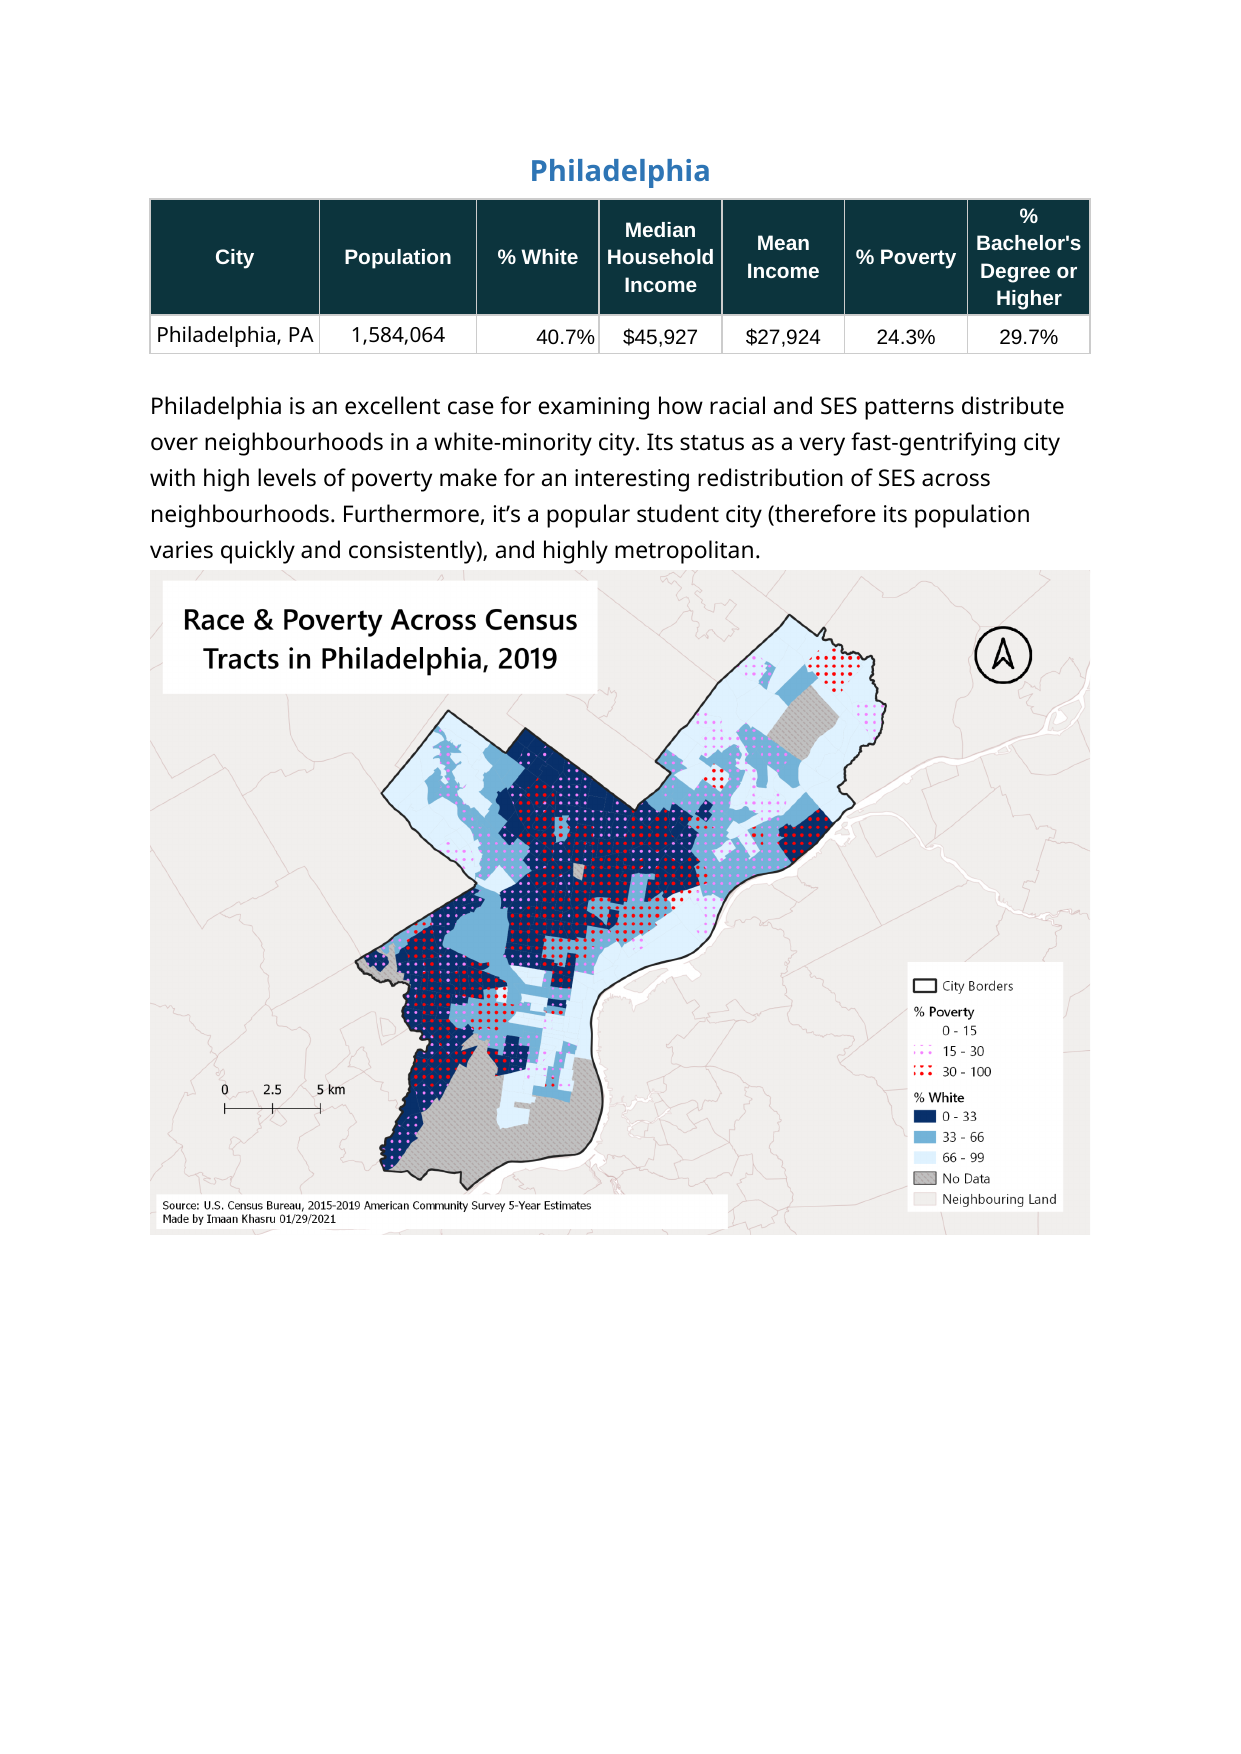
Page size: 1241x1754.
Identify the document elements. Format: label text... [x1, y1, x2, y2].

picture [150, 570, 1091, 1235]
table_cell 29.7% [968, 316, 1089, 353]
table_cell $45,927 [600, 316, 721, 353]
table_cell Philadelphia, PA [151, 316, 319, 353]
table_header % Poverty [845, 200, 967, 314]
table_header % White [477, 200, 598, 314]
table_cell 40.7% [477, 316, 598, 353]
table_header Population [320, 200, 476, 314]
table_header City [151, 200, 319, 314]
table_header % Bachelor's Degree or Higher [968, 200, 1089, 314]
table_cell $27,924 [723, 316, 844, 353]
table_header Median Household Income [600, 200, 721, 314]
table_header Mean Income [723, 200, 844, 314]
text Philadelphia is an excellent case for examining how racial and SES patterns distribute over neighbourhoods in a white-minority city. Its status as a very fast-gentrifying city with high levels of poverty make for an interesting redistribution of SES across neighbourhoods. Furthermore, it’s a popular student city (therefore its population varies quickly and consistently), and highly metropolitan. [150, 390, 1090, 565]
subtitle Philadelphia [150, 150, 1090, 190]
table_cell 24.3% [845, 316, 967, 353]
table_cell 1,584,064 [320, 316, 476, 353]
